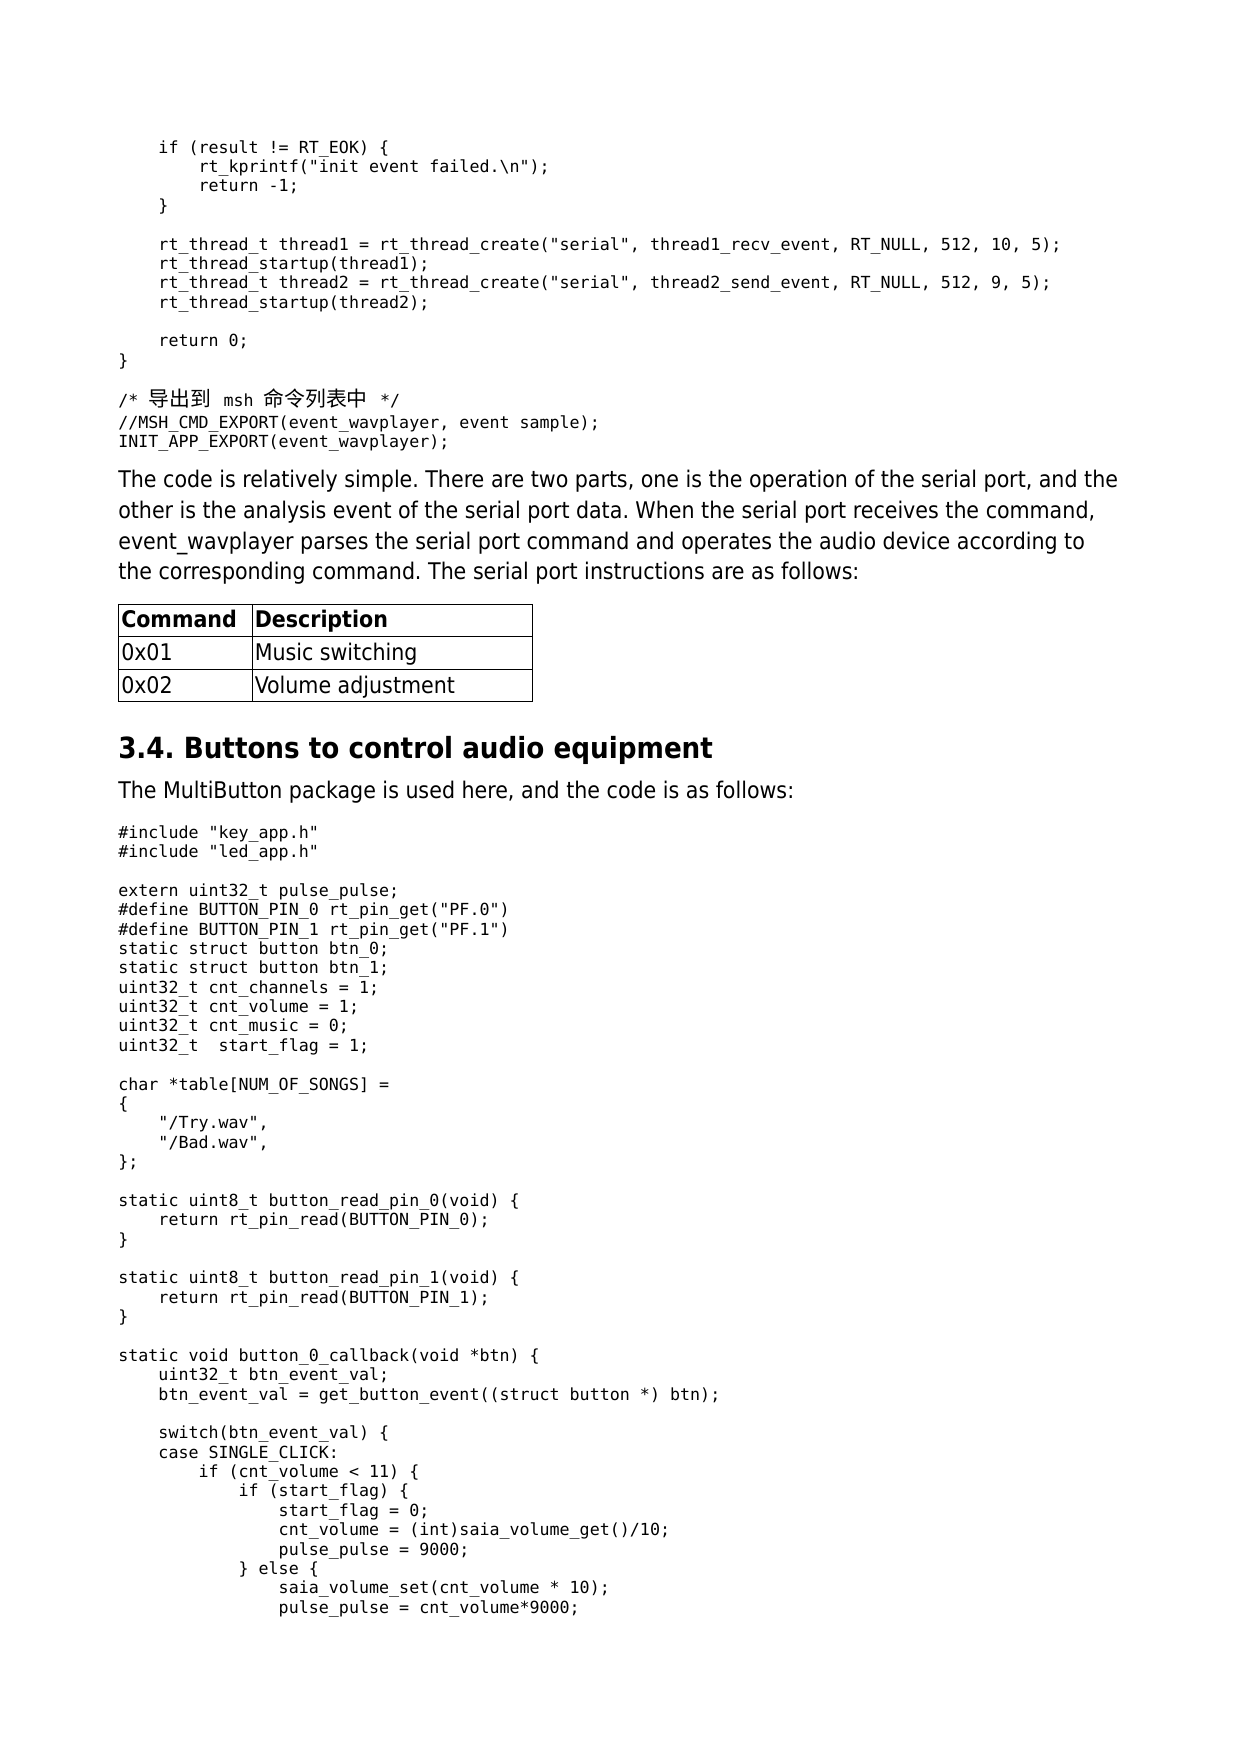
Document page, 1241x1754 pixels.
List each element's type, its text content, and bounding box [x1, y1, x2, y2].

text The MultiButton package is used here, and the code is as follows: [118, 777, 1122, 804]
text //MSH_CMD_EXPORT(event_wavplayer, event sample); [118, 413, 1122, 432]
text rt_thread_startup(thread2); [118, 292, 1122, 312]
text uint32_t btn_event_val; [118, 1365, 1122, 1384]
text static uint8_t button_read_pin_0(void) { [118, 1191, 1122, 1210]
text if (cnt_volume < 11) { [118, 1462, 1122, 1481]
text } [118, 196, 1122, 215]
text return rt_pin_read(BUTTON_PIN_1); [118, 1288, 1122, 1307]
text rt_thread_t thread1 = rt_thread_create("serial", thread1_recv_event, RT_NULL, 512, 10, 5); [118, 234, 1122, 254]
text return -1; [118, 176, 1122, 196]
text return 0; [118, 331, 1122, 351]
text start_flag = 0; [118, 1501, 1122, 1520]
text rt_thread_startup(thread1); [118, 254, 1122, 273]
text #define BUTTON_PIN_1 rt_pin_get("PF.1") [118, 919, 1122, 939]
text uint32_t cnt_music = 0; [118, 1016, 1122, 1036]
text /* 导出到 msh 命令列表中 */ [118, 389, 1122, 413]
text switch(btn_event_val) { [118, 1423, 1122, 1443]
table_header Command [119, 605, 252, 636]
text static struct button btn_0; [118, 939, 1122, 958]
text btn_event_val = get_button_event((struct button *) btn); [118, 1384, 1122, 1404]
text rt_thread_t thread2 = rt_thread_create("serial", thread2_send_event, RT_NULL, 512, 9, 5); [118, 273, 1122, 292]
text The code is relatively simple. There are two parts, one is the operation of the serial port, and the other is the analysis event of the serial port data. When the serial port receives the command, event_wavplayer parses the serial port command and operates the audio device according to the corresponding command. The serial port instructions are as follows: [118, 467, 1122, 585]
text if (result != RT_EOK) { [118, 137, 1122, 157]
text } [118, 1307, 1122, 1326]
text INIT_APP_EXPORT(event_wavplayer); [118, 432, 1122, 452]
text #include "led_app.h" [118, 842, 1122, 861]
text "/Bad.wav", [118, 1133, 1122, 1152]
table_cell Volume adjustment [253, 670, 532, 701]
subtitle 3.4. Buttons to control audio equipment [118, 731, 1122, 765]
text static uint8_t button_read_pin_1(void) { [118, 1268, 1122, 1288]
text pulse_pulse = 9000; [118, 1539, 1122, 1559]
text cnt_volume = (int)saia_volume_get()/10; [118, 1520, 1122, 1539]
table_header Description [253, 605, 532, 636]
text static struct button btn_1; [118, 958, 1122, 978]
text { [118, 1094, 1122, 1113]
table_cell 0x01 [119, 637, 252, 669]
text uint32_t cnt_volume = 1; [118, 997, 1122, 1016]
text case SINGLE_CLICK: [118, 1443, 1122, 1462]
table_cell Music switching [253, 637, 532, 669]
text extern uint32_t pulse_pulse; [118, 881, 1122, 900]
text }; [118, 1152, 1122, 1171]
text } [118, 351, 1122, 370]
text rt_kprintf("init event failed.\n"); [118, 157, 1122, 176]
text saia_volume_set(cnt_volume * 10); [118, 1578, 1122, 1598]
text pulse_pulse = cnt_volume*9000; [118, 1598, 1122, 1617]
text if (start_flag) { [118, 1481, 1122, 1501]
table_cell 0x02 [119, 670, 252, 701]
text uint32_t cnt_channels = 1; [118, 978, 1122, 997]
text } [118, 1229, 1122, 1249]
text "/Try.wav", [118, 1113, 1122, 1133]
text } else { [118, 1559, 1122, 1578]
text static void button_0_callback(void *btn) { [118, 1346, 1122, 1365]
text return rt_pin_read(BUTTON_PIN_0); [118, 1210, 1122, 1229]
text #include "key_app.h" [118, 823, 1122, 842]
text char *table[NUM_OF_SONGS] = [118, 1074, 1122, 1094]
text #define BUTTON_PIN_0 rt_pin_get("PF.0") [118, 900, 1122, 919]
text uint32_t start_flag = 1; [118, 1036, 1122, 1055]
